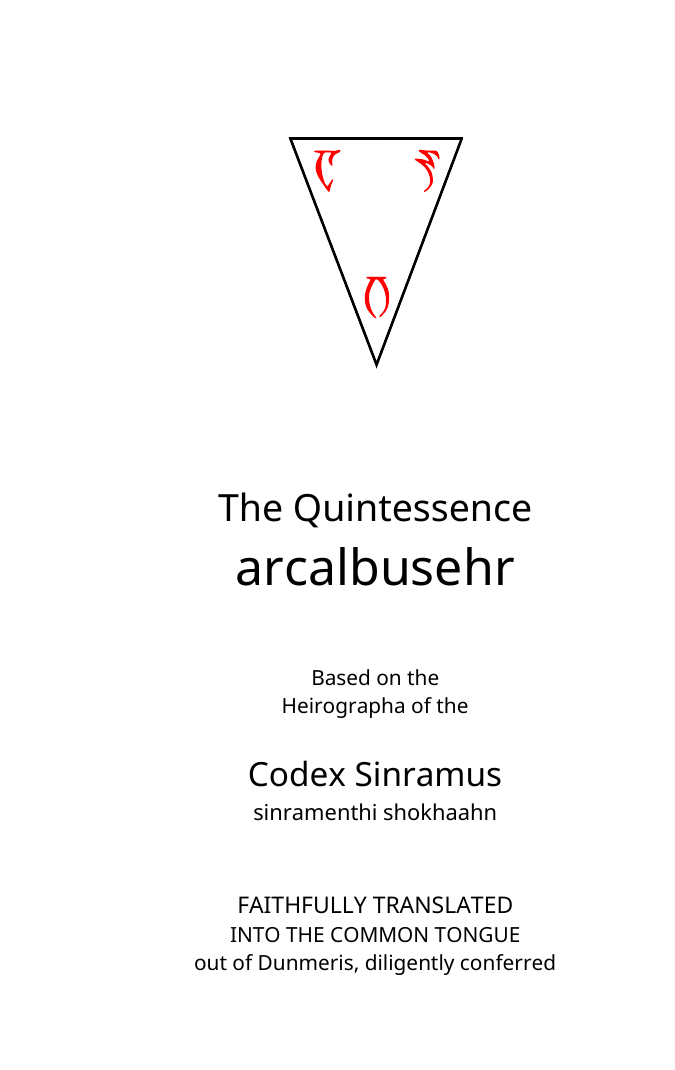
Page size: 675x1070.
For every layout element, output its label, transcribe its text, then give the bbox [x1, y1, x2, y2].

text Codex Sinramus [150, 751, 600, 796]
text sinramenthi shokhaahn [150, 796, 600, 826]
text Based on the [150, 663, 600, 691]
picture [288, 137, 464, 369]
text arcalbusehr [150, 532, 600, 600]
text out of Dunmeris, diligently conferred [150, 948, 600, 977]
text The Quintessence [150, 481, 600, 532]
text INTO THE COMMON TONGUE [150, 920, 600, 948]
text Heirographa of the [150, 691, 600, 720]
text FAITHFULLY TRANSLATED [150, 889, 600, 920]
